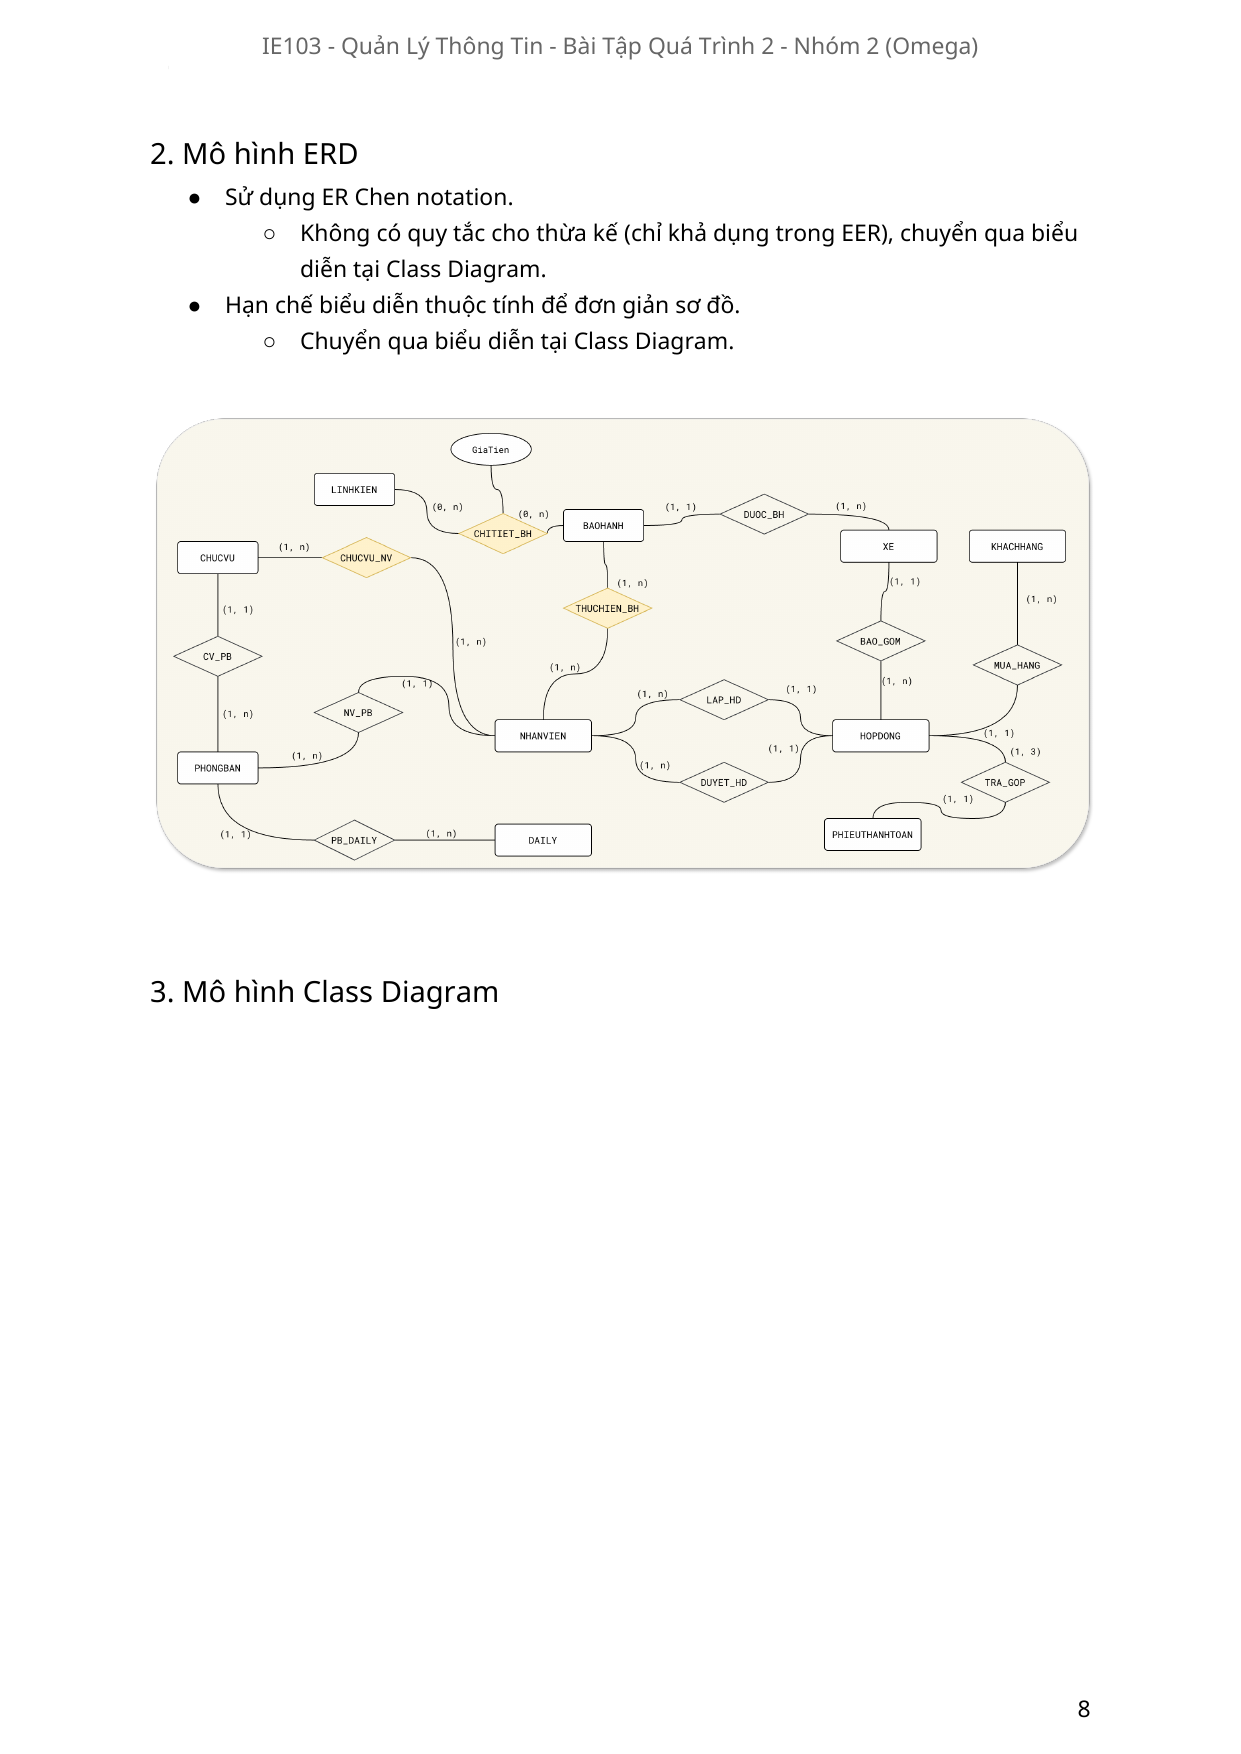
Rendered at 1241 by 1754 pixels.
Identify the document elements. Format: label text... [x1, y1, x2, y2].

list Sử dụng ER Chen notation. [187, 181, 1090, 212]
list Hạn chế biểu diễn thuộc tính để đơn giản sơ đồ. [187, 289, 1090, 320]
list Chuyển qua biểu diễn tại Class Diagram. [262, 325, 1090, 356]
subtitle 2. Mô hình ERD [150, 133, 1090, 173]
picture [153, 415, 1094, 874]
subtitle 3. Mô hình Class Diagram [150, 971, 1090, 1011]
list Không có quy tắc cho thừa kế (chỉ khả dụng trong EER), chuyển qua biểu diễn tại Class Diagram. [262, 217, 1090, 284]
